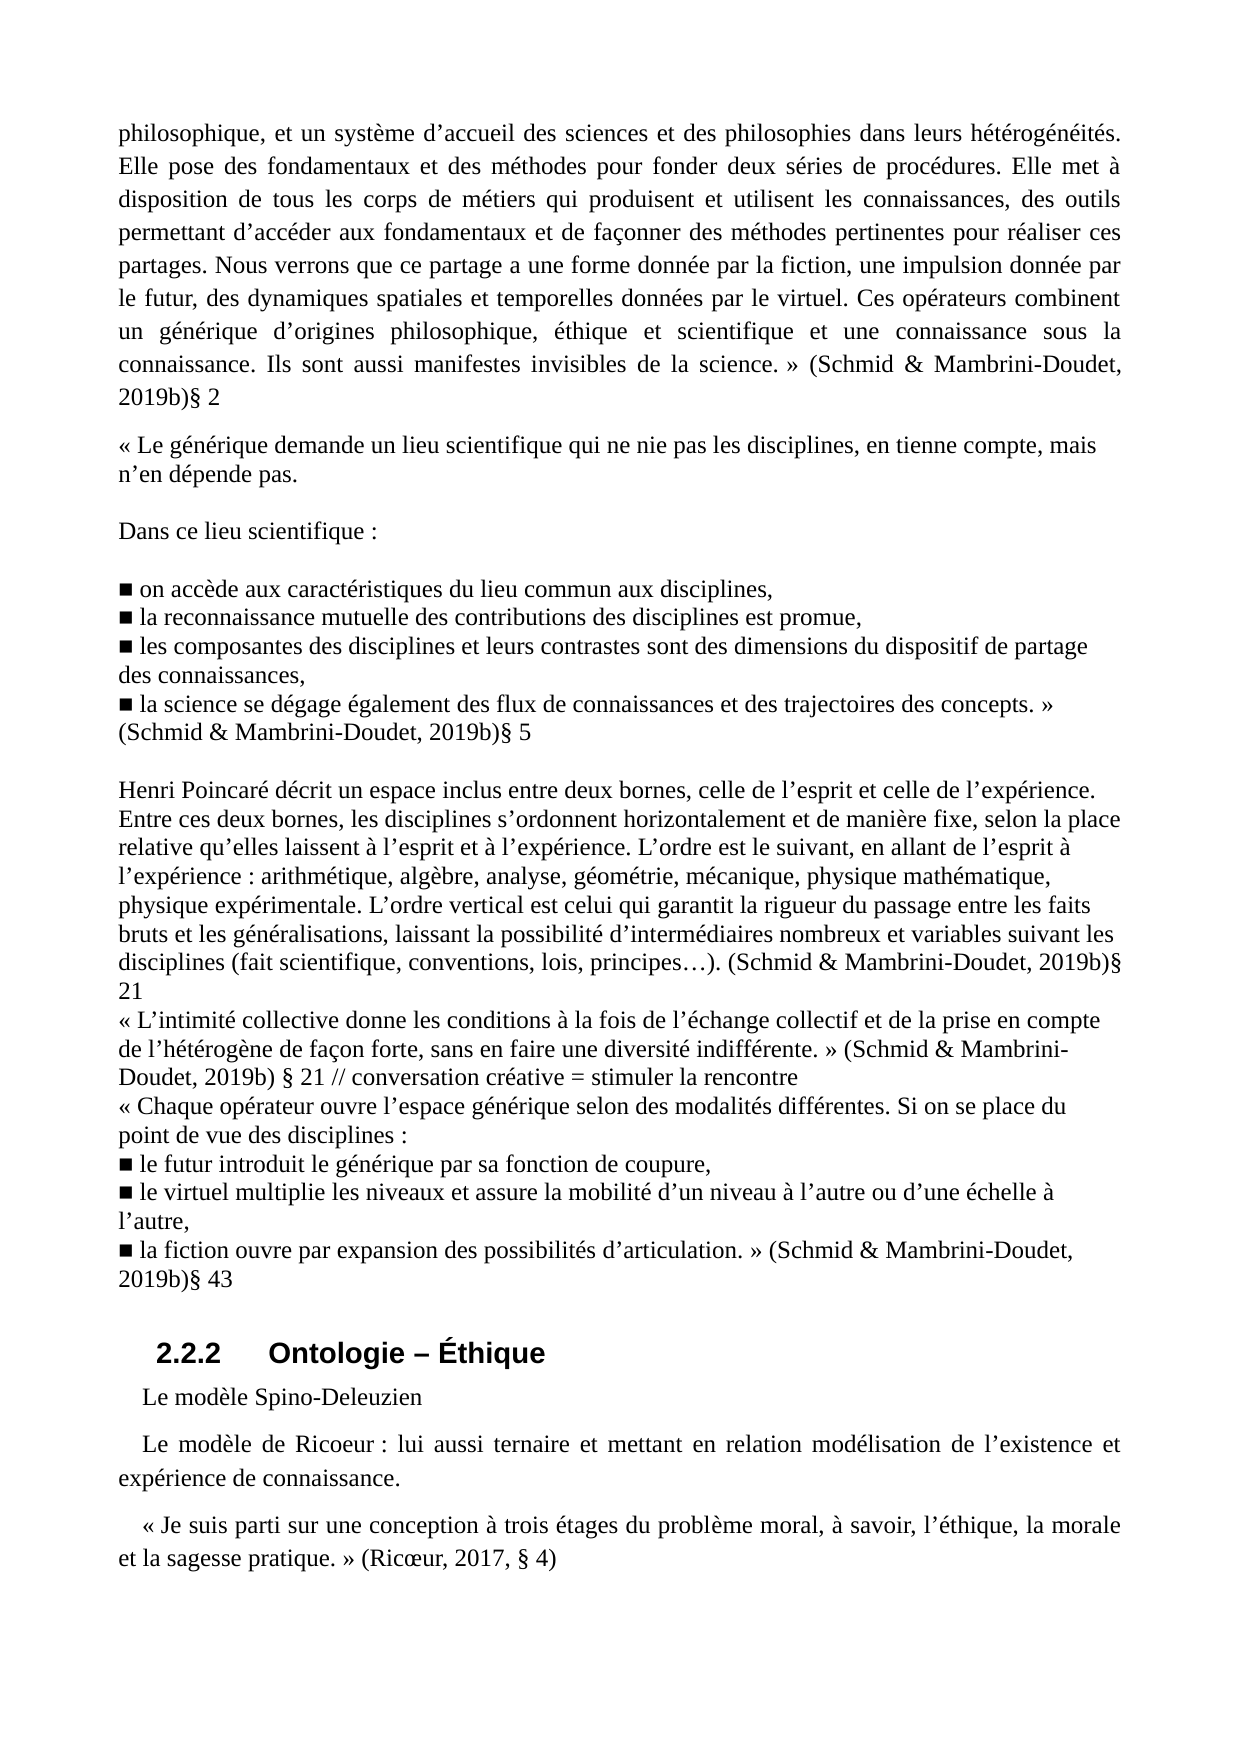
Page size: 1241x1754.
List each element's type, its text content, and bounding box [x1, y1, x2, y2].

text Le modèle Spino-Deleuzien [118, 1382, 1122, 1411]
text ■ les composantes des disciplines et leurs contrastes sont des dimensions du dispositif de partage des connaissances, [118, 631, 1122, 689]
text ■ on accède aux caractéristiques du lieu commun aux disciplines, [118, 574, 1122, 602]
text ■ la fiction ouvre par expansion des possibilités d’articulation. » (Schmid & Mambrini-Doudet, 2019b)§ 43 [118, 1235, 1122, 1292]
text « L’intimité collective donne les conditions à la fois de l’échange collectif et de la prise en compte de l’hétérogène de façon forte, sans en faire une diversité indifférente. » (Schmid & Mambrini-Doudet, 2019b) § 21 // conversation créative = stimuler la rencontre [118, 1005, 1122, 1091]
text ■ la science se dégage également des flux de connaissances et des trajectoires des concepts. » (Schmid & Mambrini-Doudet, 2019b)§ 5 [118, 689, 1122, 746]
text ■ le futur introduit le générique par sa fonction de coupure, [118, 1149, 1122, 1177]
text ■ le virtuel multiplie les niveaux et assure la mobilité d’un niveau à l’autre ou d’une échelle à l’autre, [118, 1177, 1122, 1235]
text philosophique, et un système d’accueil des sciences et des philosophies dans leurs hétérogénéités. Elle pose des fondamentaux et des méthodes pour fonder deux séries de procédures. Elle met à disposition de tous les corps de métiers qui produisent et utilisent les connaissances, des outils permettant d’accéder aux fondamentaux et de façonner des méthodes pertinentes pour réaliser ces partages. Nous verrons que ce partage a une forme donnée par la fiction, une impulsion donnée par le futur, des dynamiques spatiales et temporelles données par le virtuel. Ces opérateurs combinent un générique d’origines philosophique, éthique et scientifique et une connaissance sous la connaissance. Ils sont aussi manifestes invisibles de la science. » (Schmid & Mambrini-Doudet, 2019b)§ 2 [118, 118, 1122, 411]
text Henri Poincaré décrit un espace inclus entre deux bornes, celle de l’esprit et celle de l’expérience. Entre ces deux bornes, les disciplines s’ordonnent horizontalement et de manière fixe, selon la place relative qu’elles laissent à l’esprit et à l’expérience. L’ordre est le suivant, en allant de l’esprit à l’expérience : arithmétique, algèbre, analyse, géométrie, mécanique, physique mathématique, physique expérimentale. L’ordre vertical est celui qui garantit la rigueur du passage entre les faits bruts et les généralisations, laissant la possibilité d’intermédiaires nombreux et variables suivant les disciplines (fait scientifique, conventions, lois, principes…). (Schmid & Mambrini-Doudet, 2019b)§ 21 [118, 775, 1122, 1005]
text Le modèle de Ricoeur : lui aussi ternaire et mettant en relation modélisation de l’existence et expérience de connaissance. [118, 1429, 1122, 1491]
text « Chaque opérateur ouvre l’espace générique selon des modalités différentes. Si on se place du point de vue des disciplines : [118, 1091, 1122, 1149]
subtitle Ontologie – Éthique [118, 1336, 1122, 1369]
text ■ la reconnaissance mutuelle des contributions des disciplines est promue, [118, 602, 1122, 631]
text « Le générique demande un lieu scientifique qui ne nie pas les disciplines, en tienne compte, mais n’en dépende pas. [118, 430, 1122, 487]
text Dans ce lieu scientifique : [118, 516, 1122, 545]
text « Je suis parti sur une conception à trois étages du problème moral, à savoir, l’éthique, la morale et la sagesse pratique. » (Ricœur, 2017, § 4) [118, 1510, 1122, 1572]
